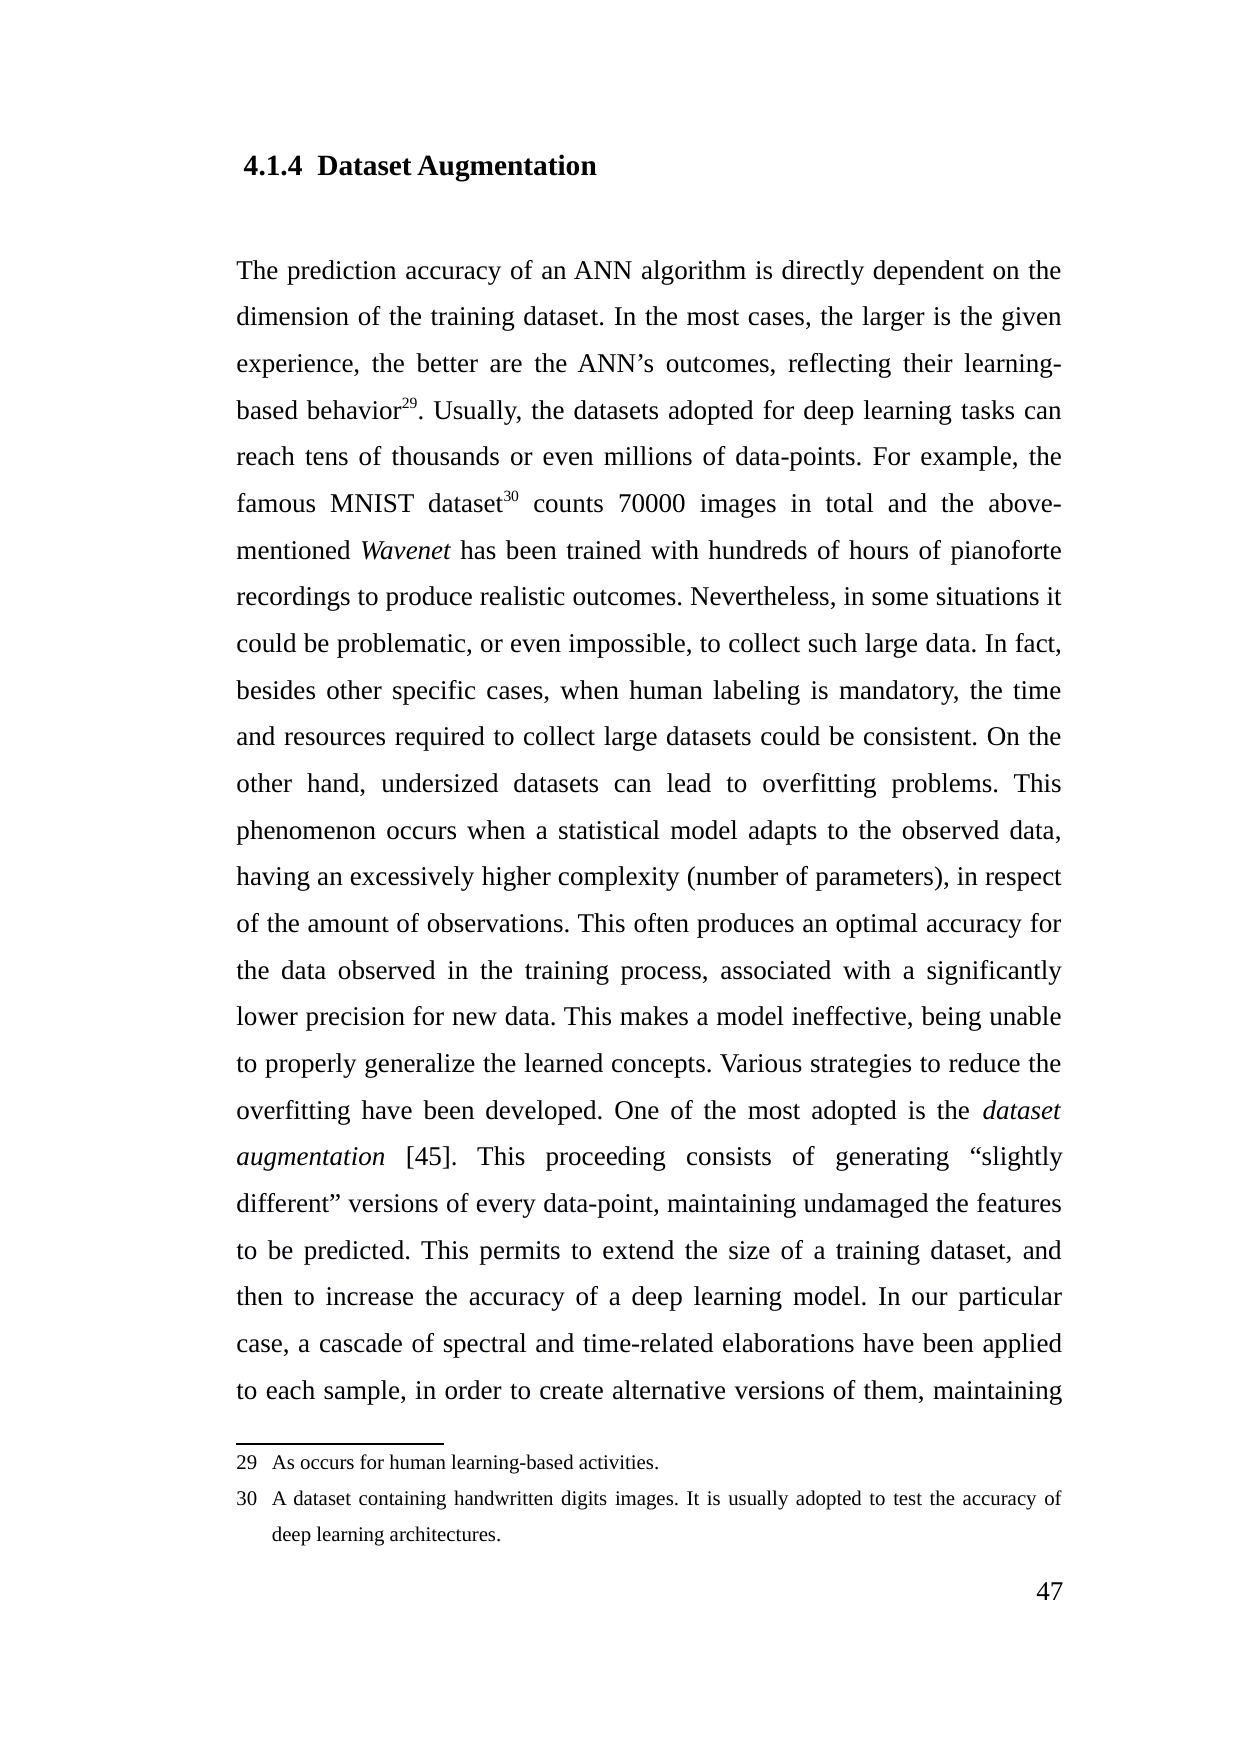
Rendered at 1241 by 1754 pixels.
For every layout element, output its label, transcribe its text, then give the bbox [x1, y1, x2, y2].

text As occurs for human learning-based activities. [236, 1449, 1063, 1474]
subtitle Dataset Augmentation [236, 148, 1063, 181]
text The prediction accuracy of an ANN algorithm is directly dependent on the dimension of the training dataset. In the most cases, the larger is the given experience, the better are the ANN’s outcomes, reflecting their learning-based behavior. Usually, the datasets adopted for deep learning tasks can reach tens of thousands or even millions of data-points. For example, the famous MNIST dataset counts 70000 images in total and the above-mentioned Wavenet has been trained with hundreds of hours of pianoforte recordings to produce realistic outcomes. Nevertheless, in some situations it could be problematic, or even impossible, to collect such large data. In fact, besides other specific cases, when human labeling is mandatory, the time and resources required to collect large datasets could be consistent. On the other hand, undersized datasets can lead to overfitting problems. This phenomenon occurs when a statistical model adapts to the observed data, having an excessively higher complexity (number of parameters), in respect of the amount of observations. This often produces an optimal accuracy for the data observed in the training process, associated with a significantly lower precision for new data. This makes a model ineffective, being unable to properly generalize the learned concepts. Various strategies to reduce the overfitting have been developed. One of the most adopted is the dataset augmentation [45]. This proceeding consists of generating “slightly different” versions of every data-point, maintaining undamaged the features to be predicted. This permits to extend the size of a training dataset, and then to increase the accuracy of a deep learning model. In our particular case, a cascade of spectral and time-related elaborations have been applied to each sample, in order to create alternative versions of them, maintaining [236, 254, 1063, 1405]
text A dataset containing handwritten digits images. It is usually adopted to test the accuracy of deep learning architectures. [236, 1486, 1063, 1546]
